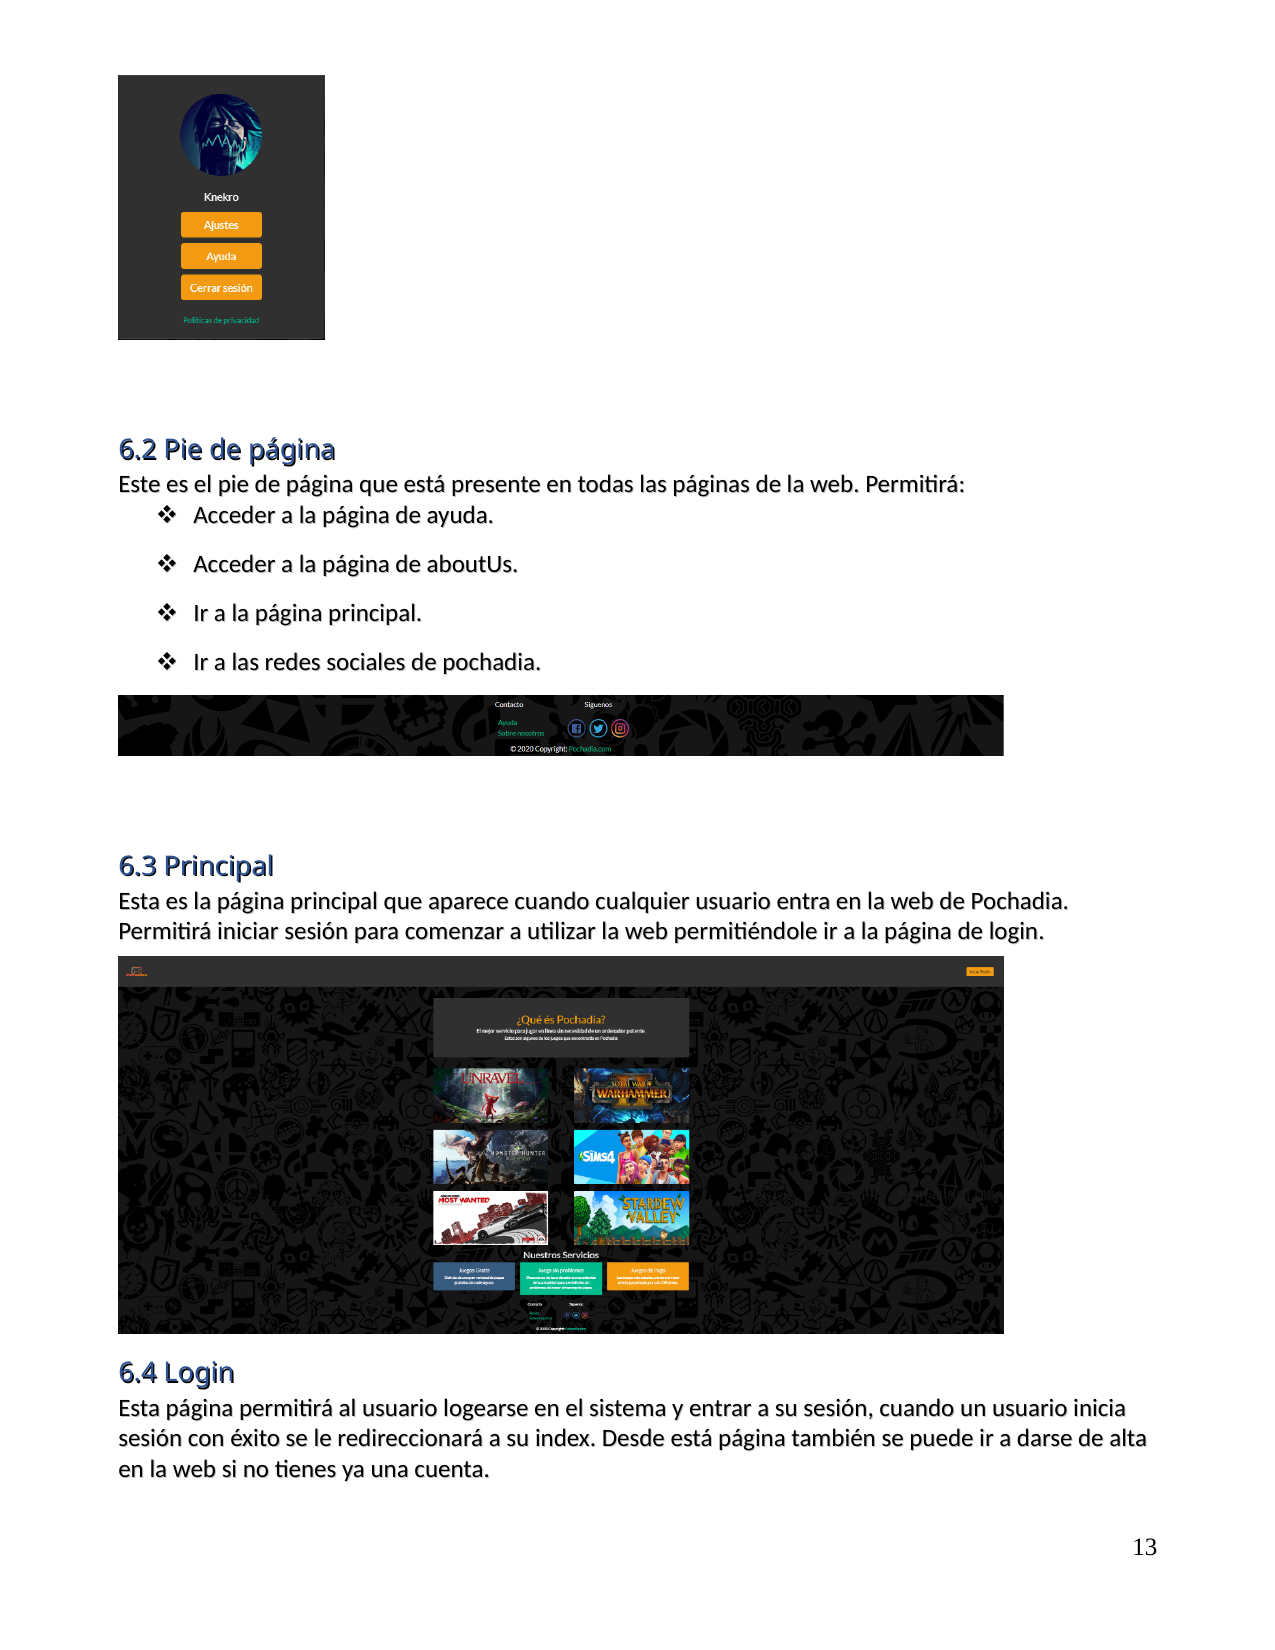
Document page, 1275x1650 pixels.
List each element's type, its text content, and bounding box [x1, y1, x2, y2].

text Esta es la página principal que aparece cuando cualquier usuario entra en la web de Pochadia. Permitirá iniciar sesión para comenzar a utilizar la web permitiéndole ir a la página de login. [118, 885, 1157, 946]
list Ir a la página principal. [156, 597, 1157, 628]
text Esta página permitirá al usuario logearse en el sistema y entrar a su sesión, cuando un usuario inicia sesión con éxito se le redireccionará a su index. Desde está página también se puede ir a darse de alta en la web si no tienes ya una cuenta. [118, 1392, 1157, 1483]
subtitle 6.3 Principal [118, 846, 1157, 883]
text Este es el pie de página que está presente en todas las páginas de la web. Permitirá: [118, 469, 1157, 499]
subtitle 6.2 Pie de página [118, 429, 1157, 466]
list Acceder a la página de aboutUs. [156, 548, 1157, 579]
list Acceder a la página de ayuda. [156, 499, 1157, 530]
list Ir a las redes sociales de pochadia. [156, 646, 1157, 677]
subtitle 6.4 Login [118, 1353, 1157, 1389]
